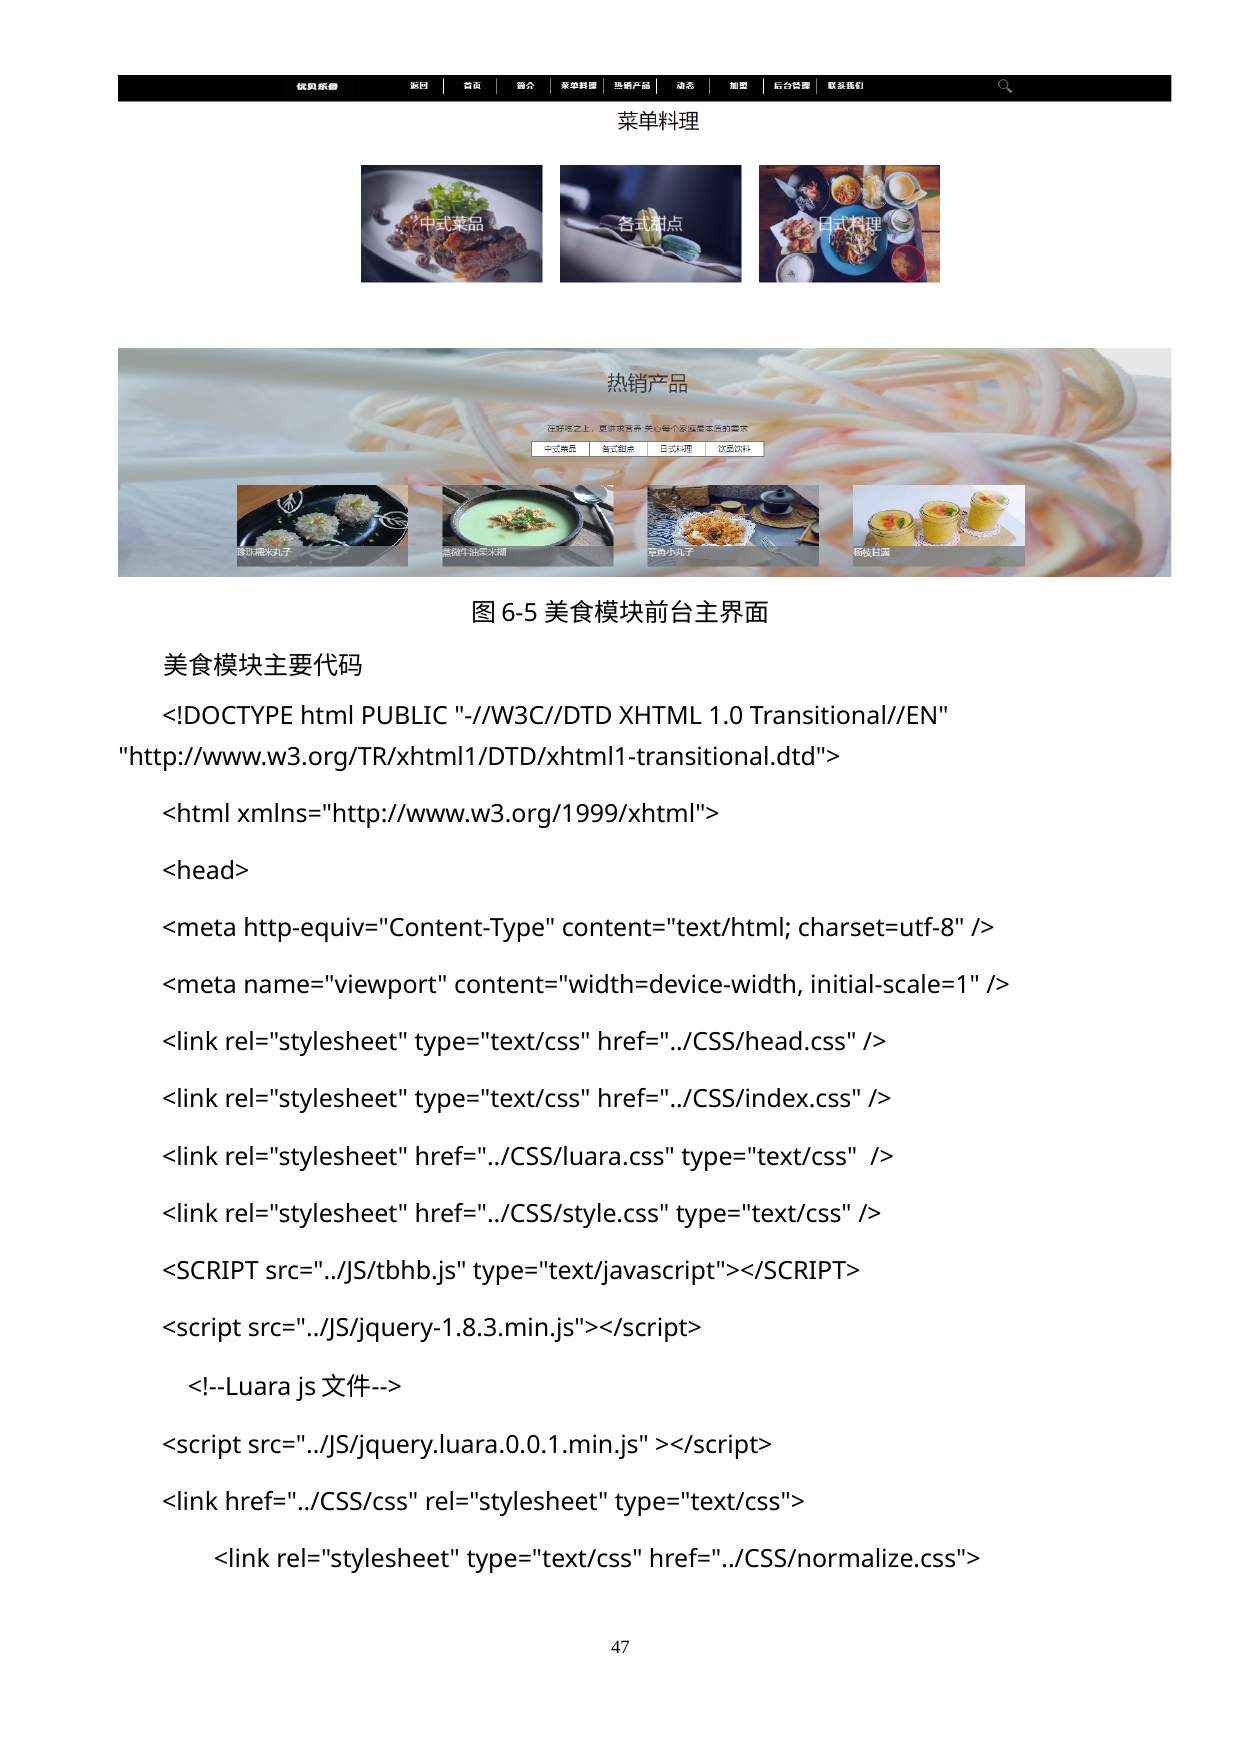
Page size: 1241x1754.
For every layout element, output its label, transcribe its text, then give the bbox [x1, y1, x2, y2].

text <meta name="viewport" content="width=device-width, initial-scale=1" /> [118, 967, 1122, 1001]
text <link rel="stylesheet" href="../CSS/luara.css" type="text/css" /> [118, 1138, 1122, 1172]
text <SCRIPT src="../JS/tbhb.js" type="text/javascript"></SCRIPT> [118, 1252, 1122, 1286]
text <link rel="stylesheet" type="text/css" href="../CSS/normalize.css"> [118, 1540, 1122, 1574]
text <html xmlns="http://www.w3.org/1999/xhtml"> [118, 796, 1122, 830]
text <!--Luara js文件--> [118, 1367, 1122, 1403]
text <script src="../JS/jquery-1.8.3.min.js"></script> [118, 1309, 1122, 1343]
text <head> [118, 853, 1122, 887]
text <script src="../JS/jquery.luara.0.0.1.min.js" ></script> [118, 1426, 1122, 1460]
text <link href="../CSS/css" rel="stylesheet" type="text/css"> [118, 1483, 1122, 1517]
text <!DOCTYPE html PUBLIC "-//W3C//DTD XHTML 1.0 Transitional//EN" "http://www.w3.org/TR/xhtml1/DTD/xhtml1-transitional.dtd"> [118, 698, 1122, 773]
text <link rel="stylesheet" type="text/css" href="../CSS/index.css" /> [118, 1081, 1122, 1115]
text 美食模块主要代码 [118, 645, 1122, 682]
text <link rel="stylesheet" href="../CSS/style.css" type="text/css" /> [118, 1195, 1122, 1229]
text <link rel="stylesheet" type="text/css" href="../CSS/head.css" /> [118, 1024, 1122, 1058]
text 图6-5 美食模块前台主界面 [118, 593, 1122, 629]
text <meta http-equiv="Content-Type" content="text/html; charset=utf-8" /> [118, 910, 1122, 944]
